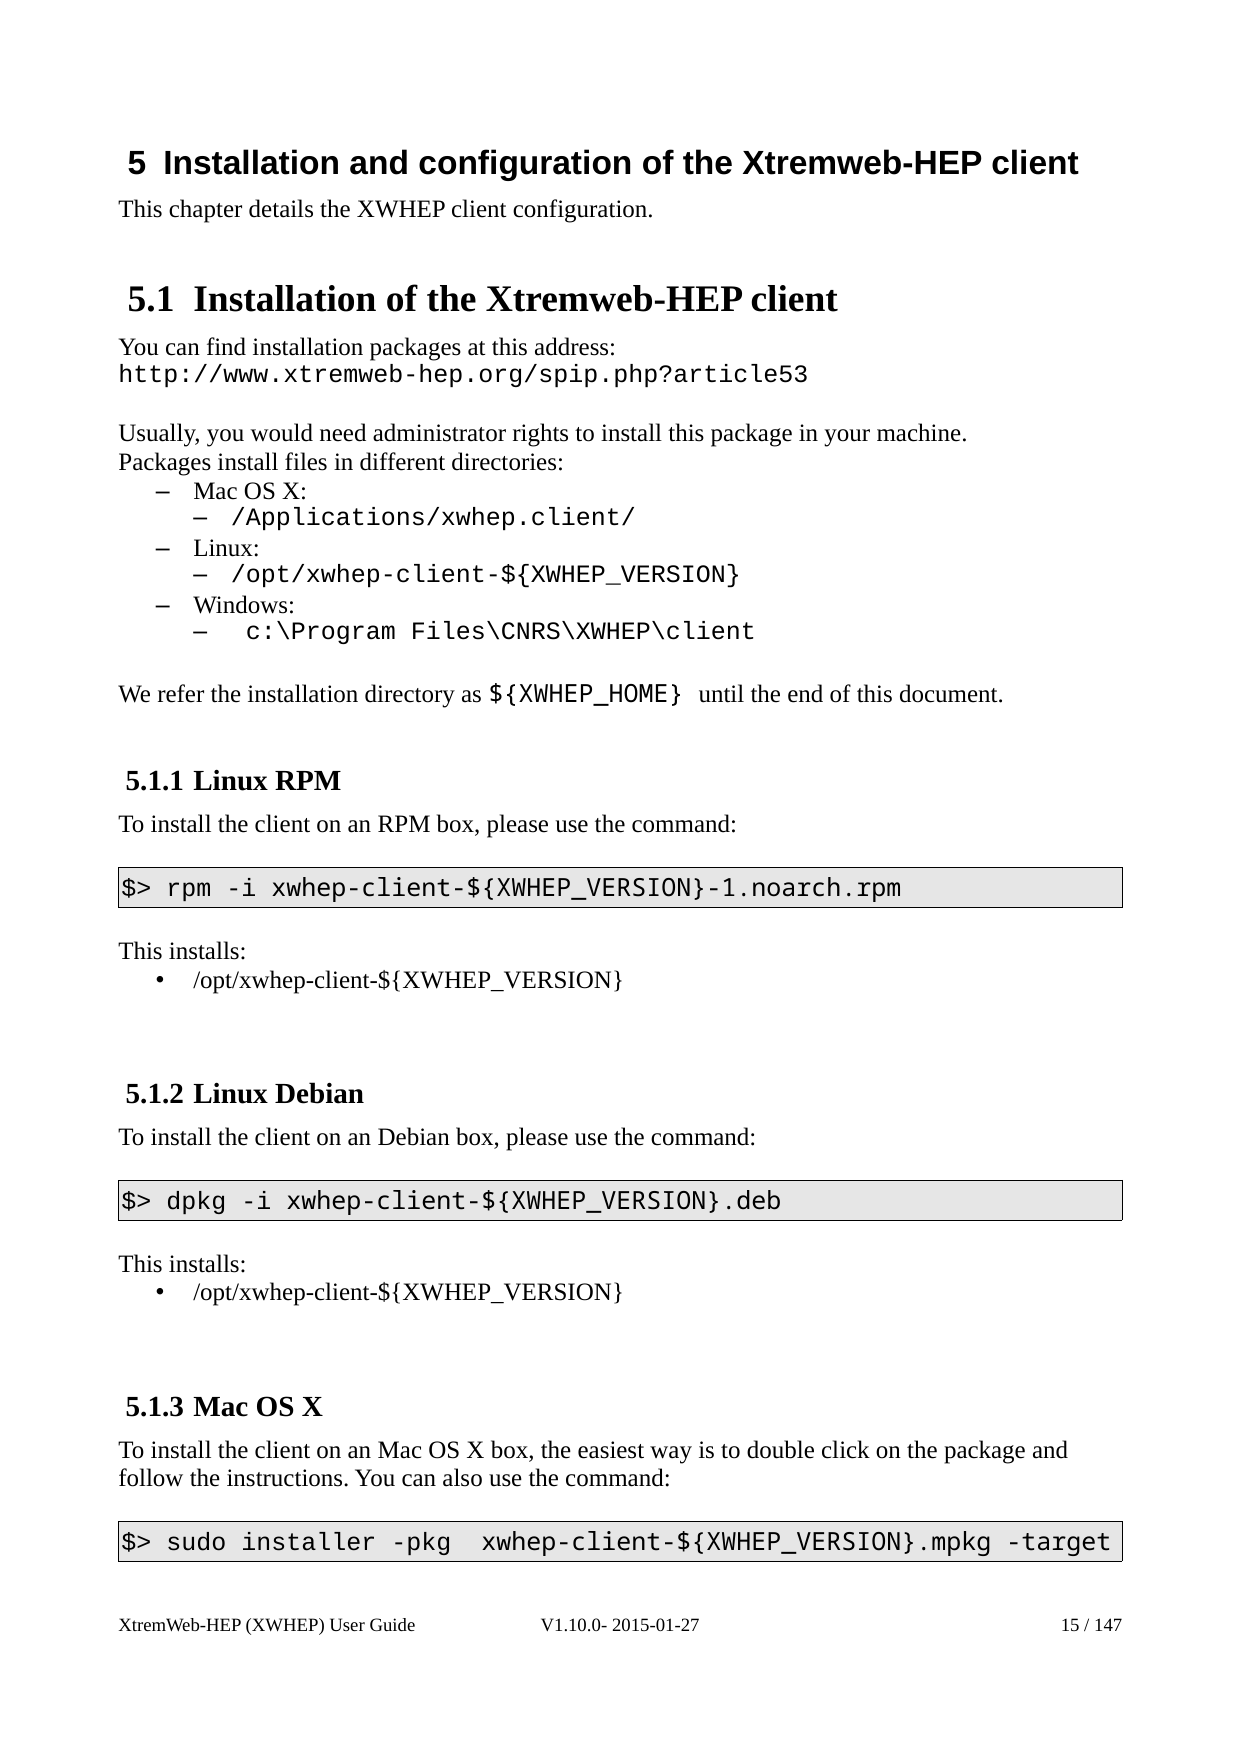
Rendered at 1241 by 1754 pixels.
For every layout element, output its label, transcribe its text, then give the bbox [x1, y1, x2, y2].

subtitle Installation of the Xtremweb-HEP client [118, 277, 1122, 320]
list /opt/xwhep-client-${XWHEP_VERSION} [156, 965, 1122, 994]
text You can find installation packages at this address: [118, 332, 1122, 361]
list Mac OS X: [156, 476, 1122, 504]
text To install the client on an Mac OS X box, the easiest way is to double click on the package and follow the instructions. You can also use the command: [118, 1435, 1122, 1492]
text $> dpkg -i xwhep-client-${XWHEP_VERSION}.deb [119, 1181, 1122, 1220]
text We refer the installation directory as ${XWHEP_HOME} until the end of this document. [118, 676, 1122, 710]
text This chapter details the XWHEP client configuration. [118, 194, 1122, 223]
list Linux: [156, 533, 1122, 562]
list /Applications/xwhep.client/ [193, 504, 1122, 533]
text Packages install files in different directories: [118, 447, 1122, 476]
subtitle Installation and configuration of the Xtremweb-HEP client [118, 143, 1122, 182]
text To install the client on an Debian box, please use the command: [118, 1122, 1122, 1151]
text This installs: [118, 936, 1122, 965]
text To install the client on an RPM box, please use the command: [118, 809, 1122, 838]
list c:\Program Files\CNRS\XWHEP\client [193, 619, 1122, 647]
list /opt/xwhep-client-${XWHEP_VERSION} [193, 562, 1122, 590]
list Windows: [156, 590, 1122, 619]
text $> rpm -i xwhep-client-${XWHEP_VERSION}-1.noarch.rpm [119, 868, 1122, 907]
subtitle Linux RPM [118, 763, 1122, 797]
subtitle Mac OS X [118, 1389, 1122, 1422]
text $> sudo installer -pkg xwhep-client-${XWHEP_VERSION}.mpkg -target [119, 1522, 1122, 1561]
list /opt/xwhep-client-${XWHEP_VERSION} [156, 1277, 1122, 1306]
text This installs: [118, 1249, 1122, 1277]
subtitle Linux Debian [118, 1076, 1122, 1110]
text http://www.xtremweb-hep.org/spip.php?article53 [118, 361, 1122, 389]
text Usually, you would need administrator rights to install this package in your machine. [118, 418, 1122, 447]
